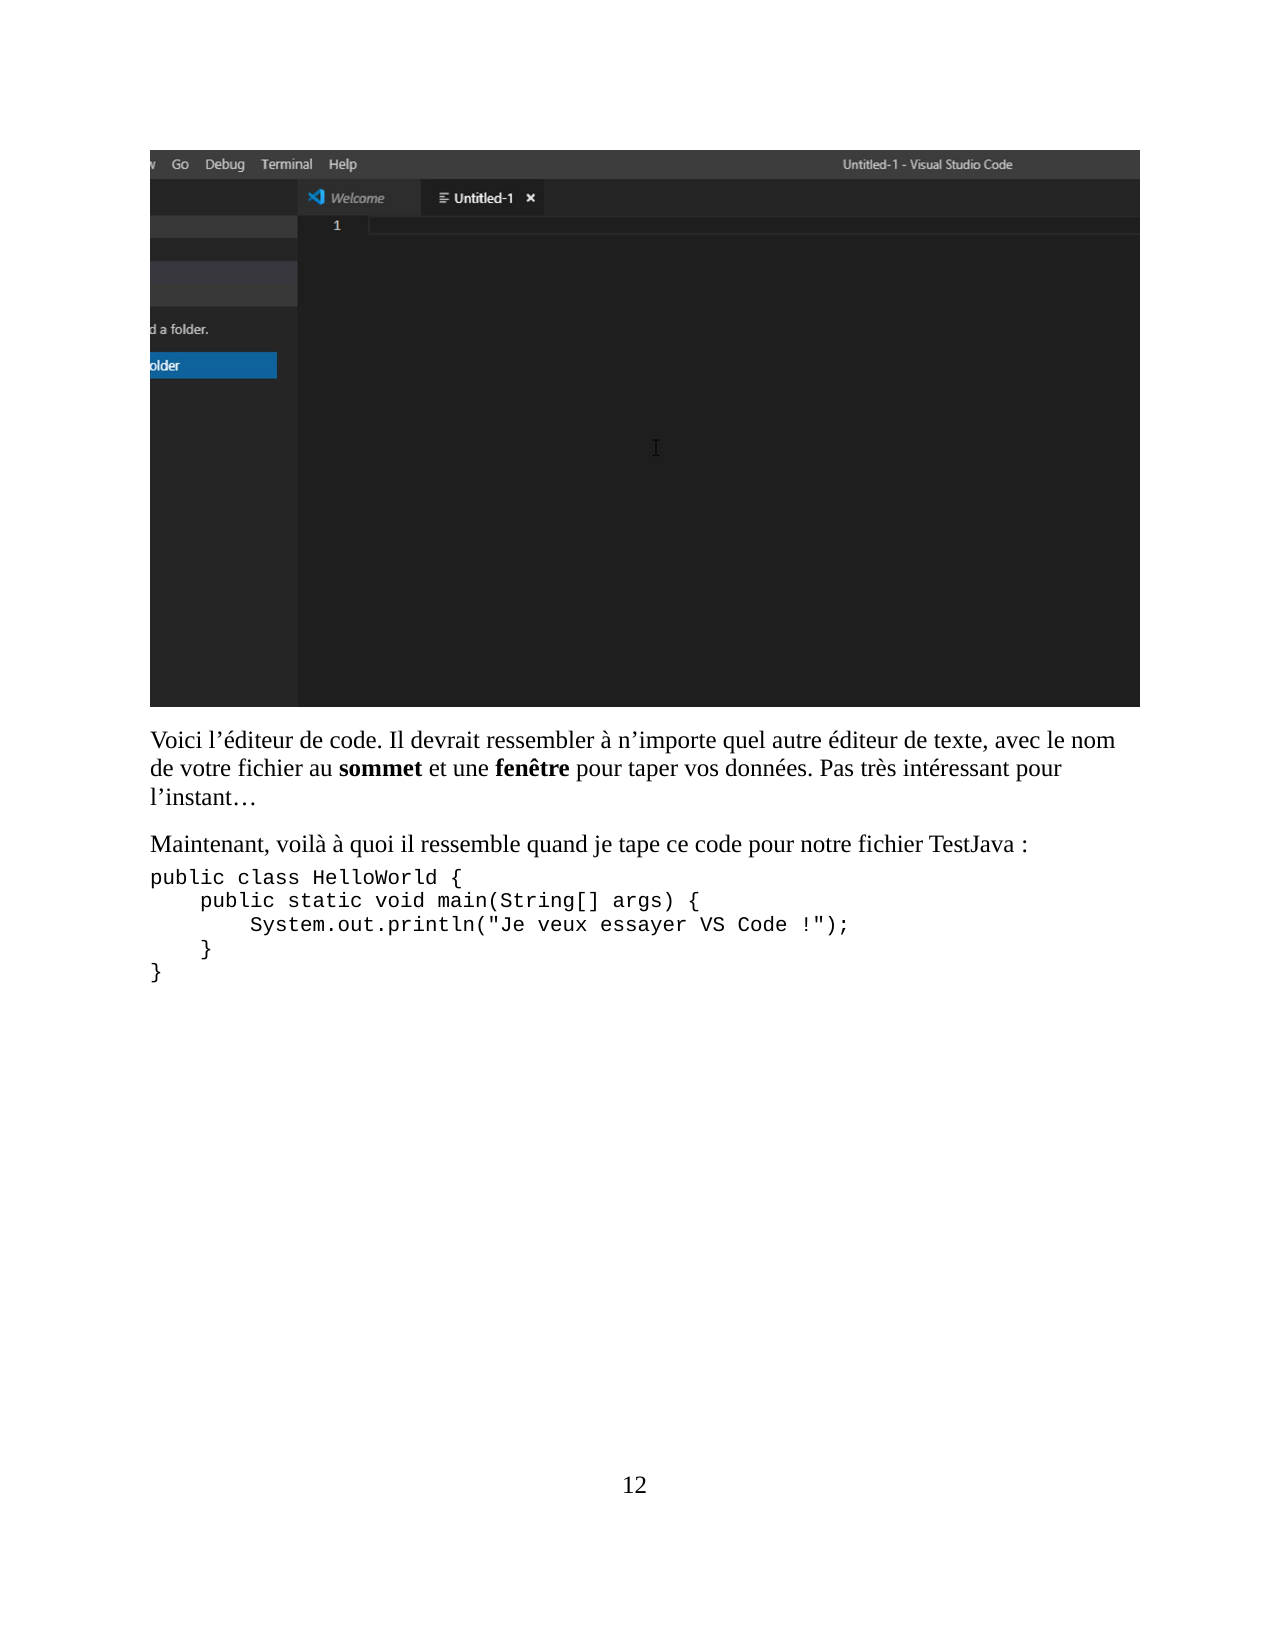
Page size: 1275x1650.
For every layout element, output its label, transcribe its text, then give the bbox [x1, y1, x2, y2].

text public static void main(String[] args) { [150, 890, 1125, 914]
text public class HelloWorld { [150, 867, 1125, 890]
text Maintenant, voilà à quoi il ressemble quand je tape ce code pour notre fichier TestJava : [150, 829, 1125, 858]
text Voici l’éditeur de code. Il devrait ressembler à n’importe quel autre éditeur de texte, avec le nom de votre fichier au sommet et une fenêtre pour taper vos données. Pas très intéressant pour l’instant… [150, 725, 1125, 811]
picture [150, 150, 1140, 707]
text } [150, 961, 1125, 985]
text } [150, 938, 1125, 961]
text System.out.println("Je veux essayer VS Code !"); [150, 914, 1125, 938]
